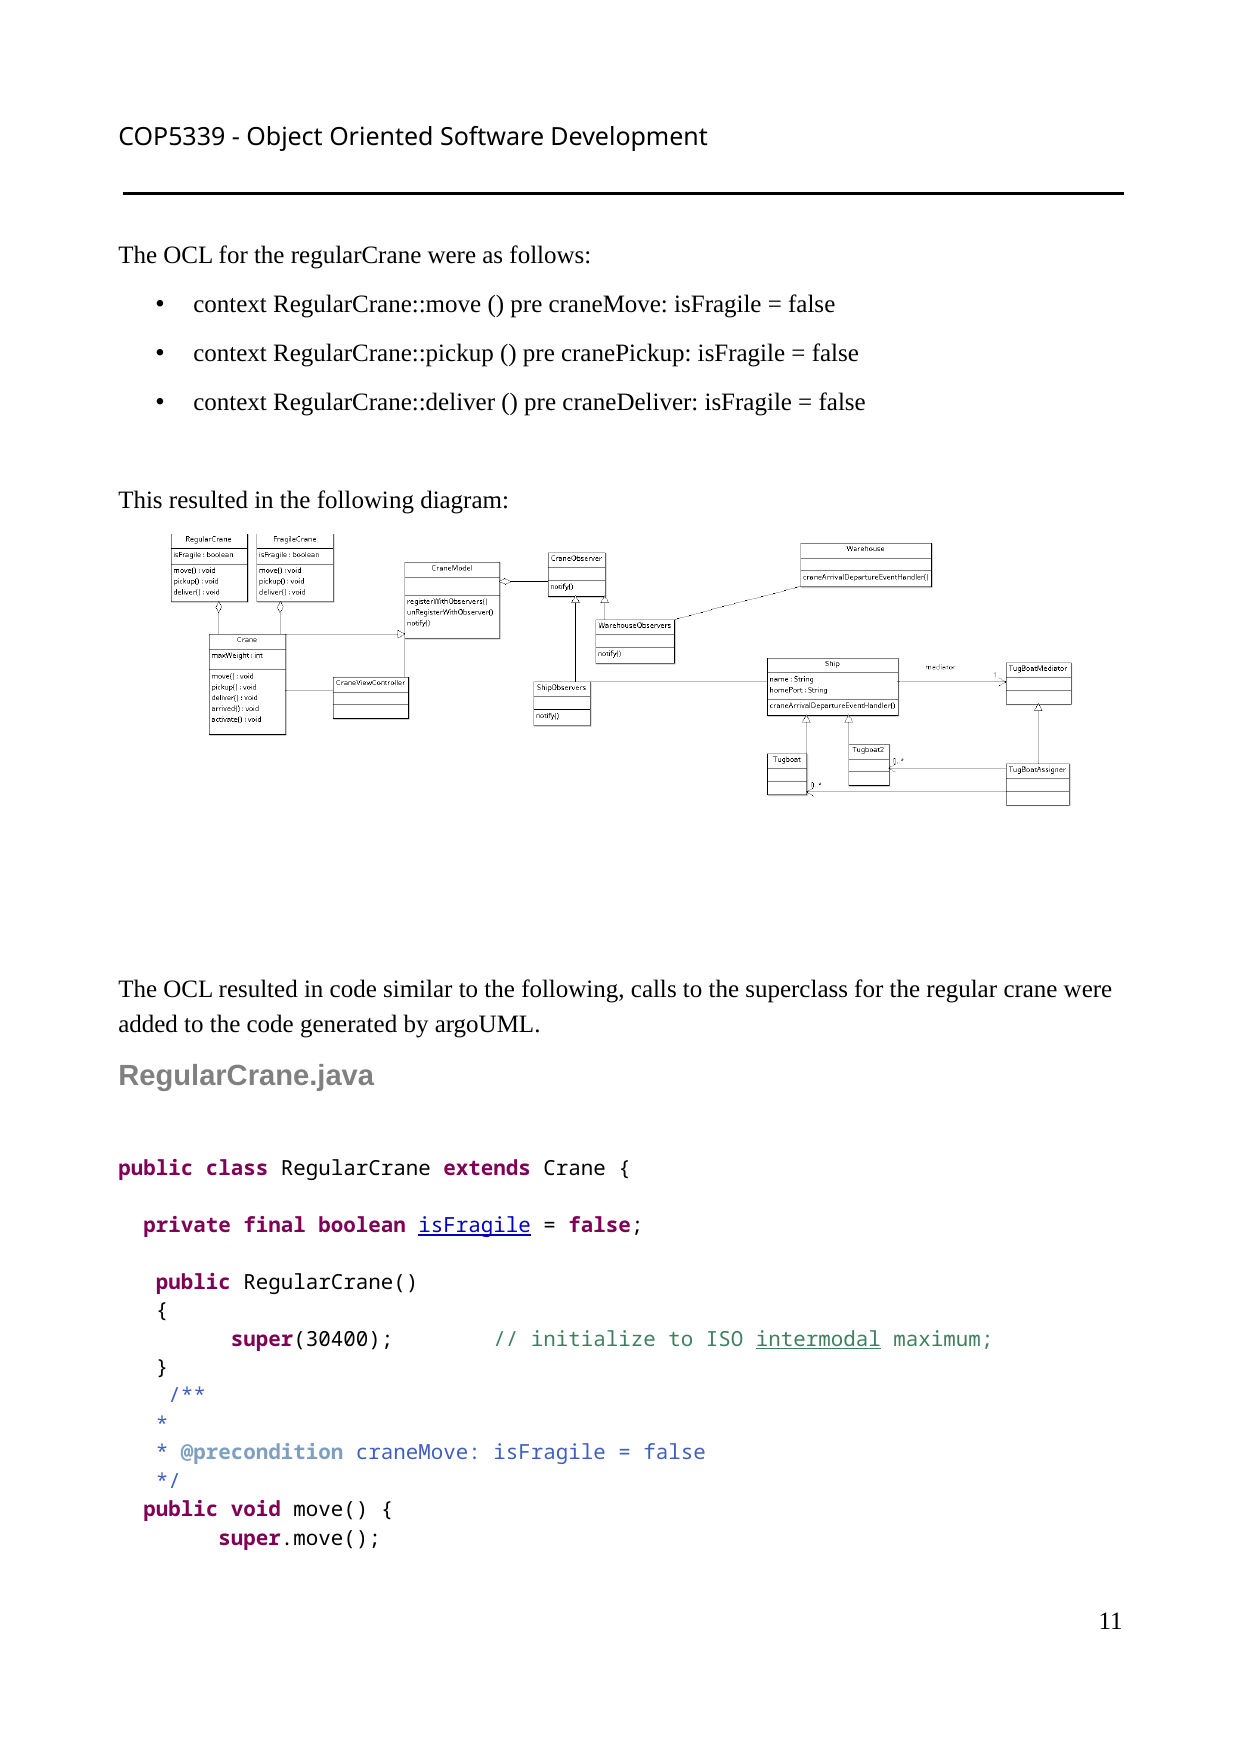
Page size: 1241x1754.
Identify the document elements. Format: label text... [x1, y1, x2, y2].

text public RegularCrane() [118, 1267, 1122, 1295]
text * [118, 1409, 1122, 1437]
text /** [118, 1381, 1122, 1409]
picture [118, 534, 1123, 920]
text { [118, 1295, 1122, 1324]
list context RegularCrane::pickup () pre cranePickup: isFragile = false [156, 338, 1122, 367]
text The OCL for the regularCrane were as follows: [118, 240, 1122, 268]
text This resulted in the following diagram: [118, 485, 1122, 514]
text private final boolean isFragile = false; [118, 1210, 1122, 1238]
list context RegularCrane::move () pre craneMove: isFragile = false [156, 289, 1122, 317]
subtitle RegularCrane.java [118, 1058, 1122, 1091]
text public void move() { [118, 1494, 1122, 1523]
list context RegularCrane::deliver () pre craneDeliver: isFragile = false [156, 387, 1122, 416]
text The OCL resulted in code similar to the following, calls to the superclass for the regular crane were added to the code generated by argoUML. [118, 974, 1122, 1038]
text public class RegularCrane extends Crane { [118, 1153, 1122, 1181]
text * @precondition craneMove: isFragile = false [118, 1437, 1122, 1466]
text } [118, 1352, 1122, 1381]
text super.move(); [118, 1523, 1122, 1551]
text */ [118, 1466, 1122, 1494]
text super(30400); // initialize to ISO intermodal maximum; [118, 1324, 1122, 1352]
